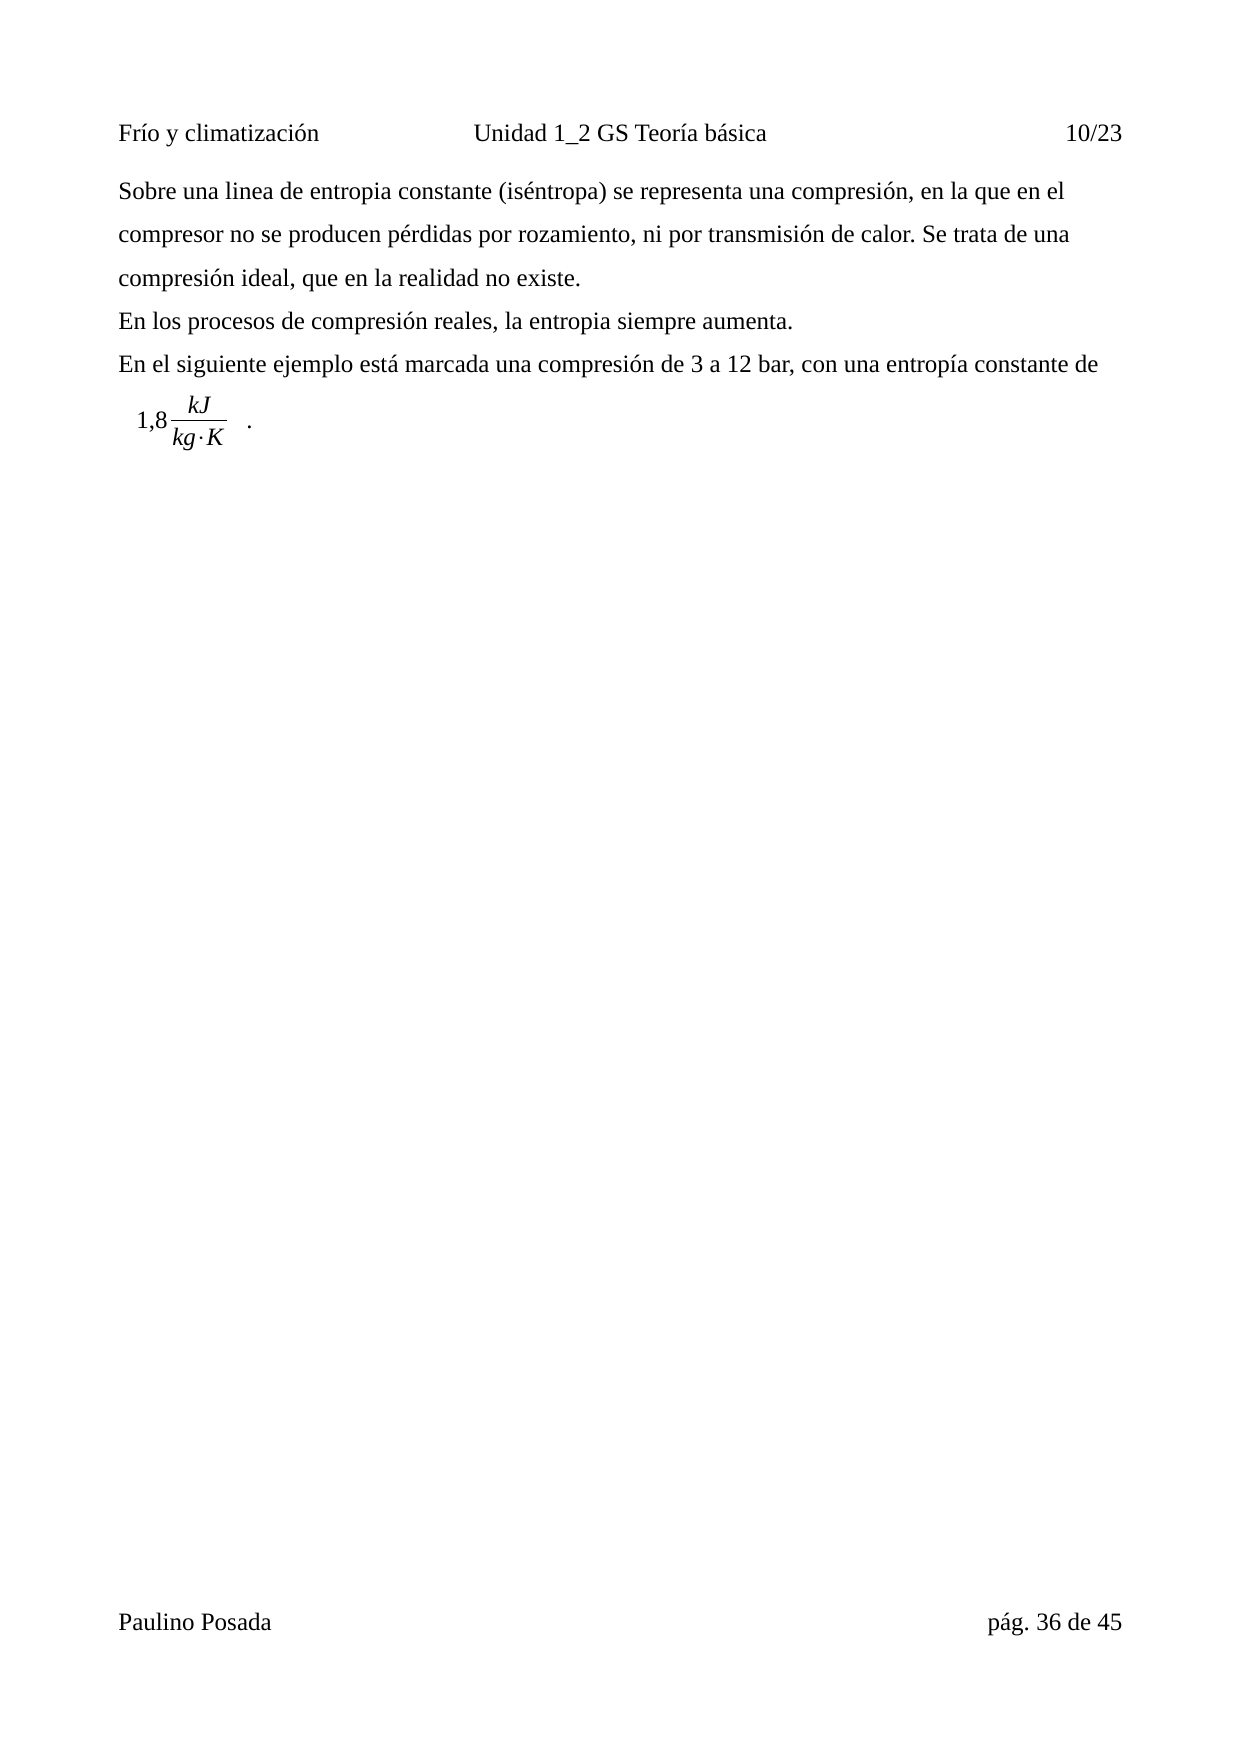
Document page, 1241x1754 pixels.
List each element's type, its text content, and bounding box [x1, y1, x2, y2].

text En los procesos de compresión reales, la entropia siempre aumenta. [118, 306, 1122, 334]
text En el siguiente ejemplo está marcada una compresión de 3 a 12 bar, con una entropía constante de . [118, 349, 1122, 451]
text Sobre una linea de entropia constante (iséntropa) se representa una compresión, en la que en el compresor no se producen pérdidas por rozamiento, ni por transmisión de calor. Se trata de una compresión ideal, que en la realidad no existe. [118, 176, 1122, 291]
